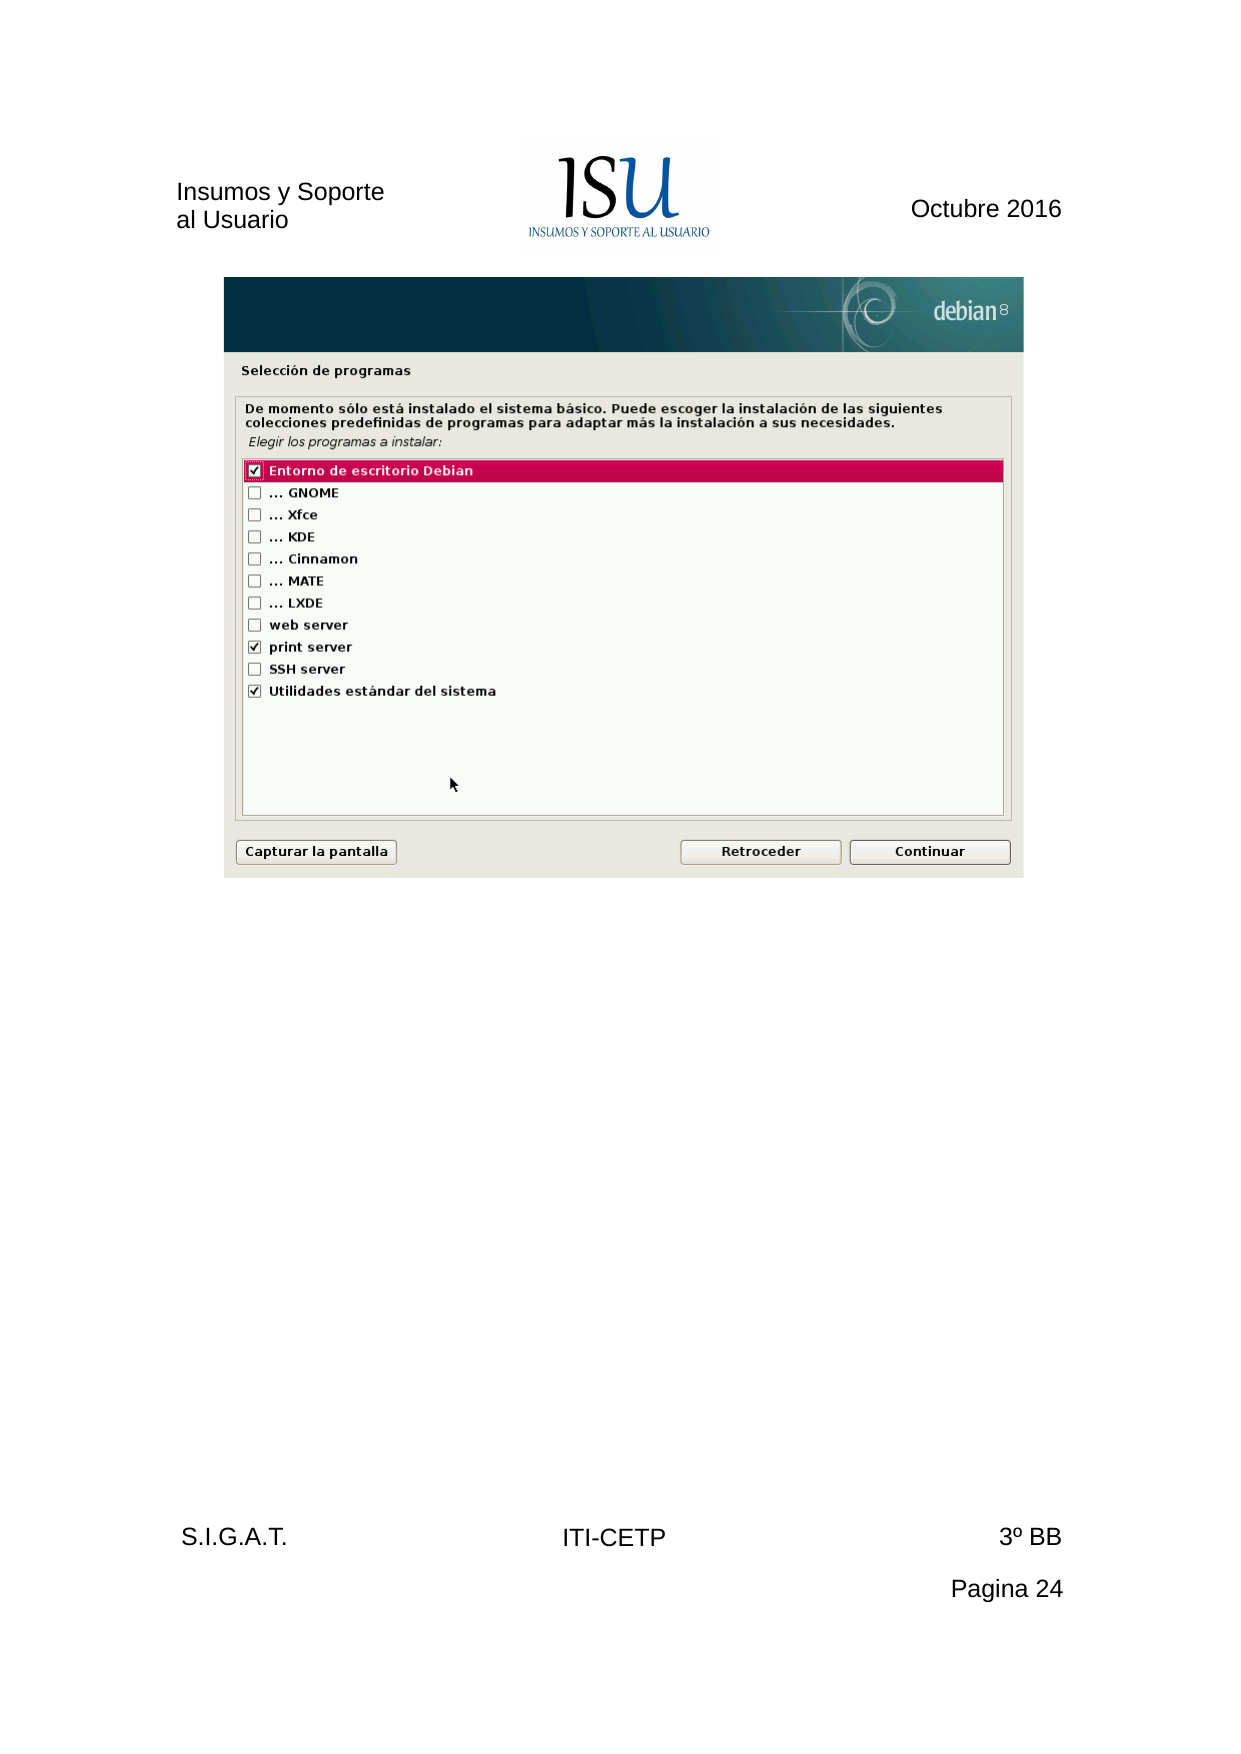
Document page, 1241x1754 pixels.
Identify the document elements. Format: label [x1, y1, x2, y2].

picture [223, 277, 1024, 878]
picture [517, 138, 723, 252]
